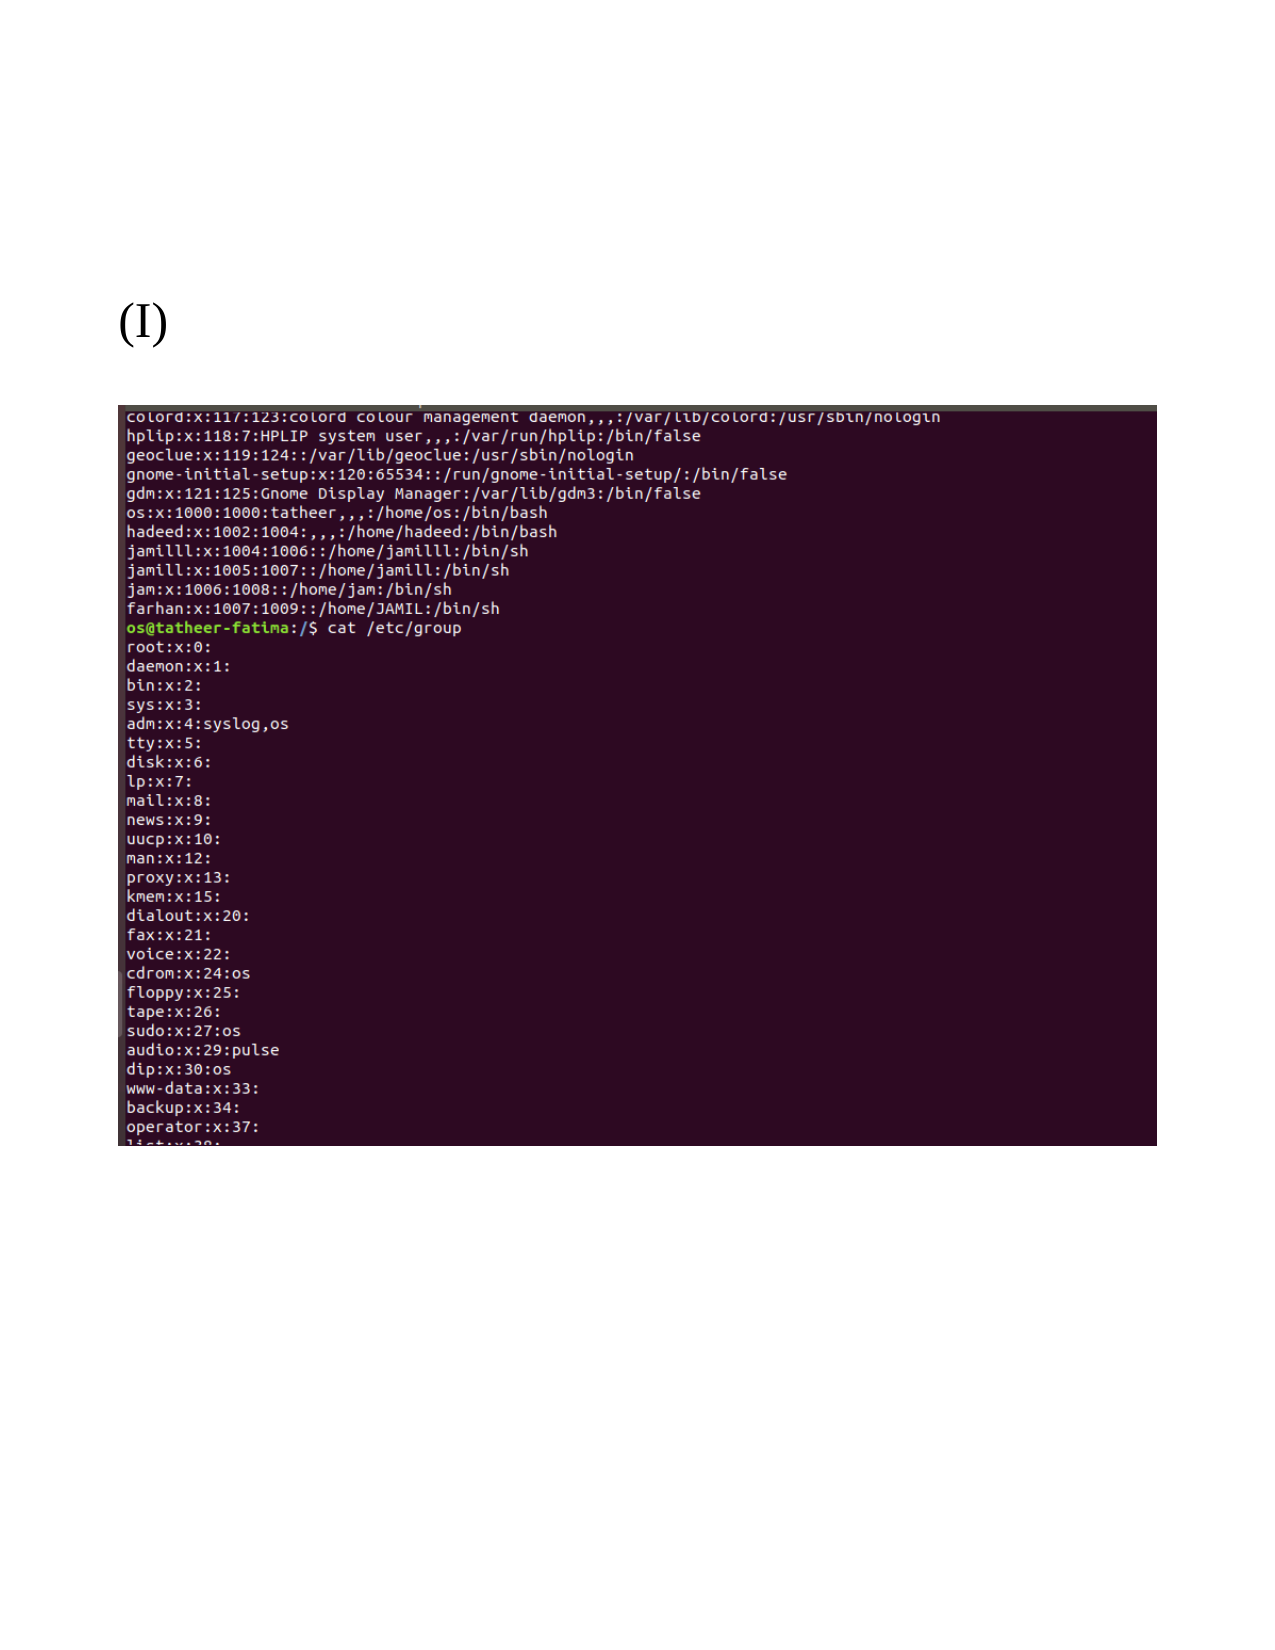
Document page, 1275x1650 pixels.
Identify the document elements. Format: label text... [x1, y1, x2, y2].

text (I) [118, 291, 1157, 348]
picture [118, 405, 1157, 1146]
